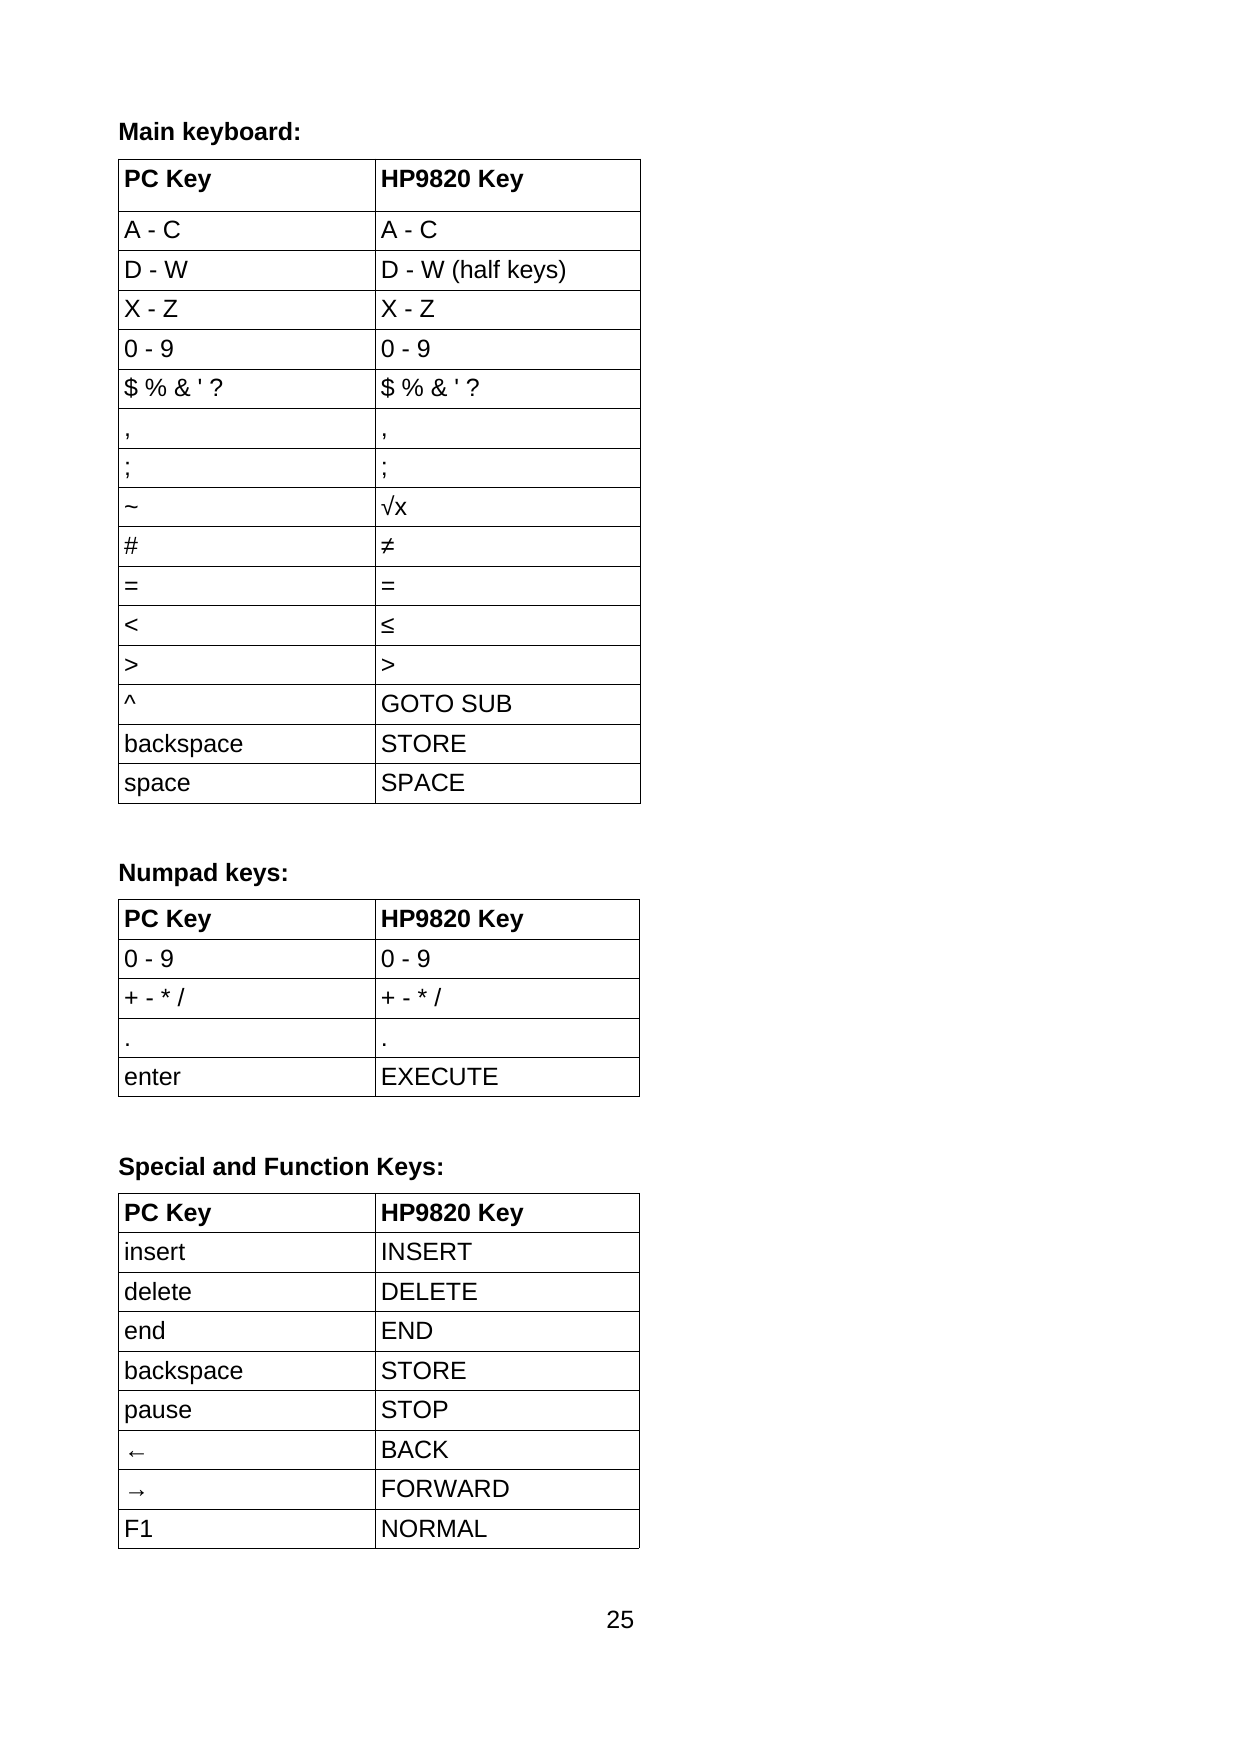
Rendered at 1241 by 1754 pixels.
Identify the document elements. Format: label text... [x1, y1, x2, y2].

table_cell insert [119, 1233, 375, 1272]
table_cell , [376, 409, 640, 447]
table_cell 0 - 9 [119, 330, 375, 368]
table_cell < [119, 606, 375, 645]
table_cell A - C [119, 212, 375, 250]
table_cell backspace [119, 1352, 375, 1390]
table_cell = [119, 567, 375, 605]
table_cell + - * / [119, 979, 375, 1017]
table_header PC Key [119, 160, 375, 211]
table_header HP9820 Key [376, 1194, 639, 1232]
table_cell . [119, 1019, 375, 1057]
table_cell ; [119, 449, 375, 487]
table_cell end [119, 1312, 375, 1351]
table_cell FORWARD [376, 1470, 639, 1509]
table_cell → [119, 1470, 375, 1509]
table_cell 0 - 9 [119, 940, 375, 978]
text Main keyboard: [118, 118, 1122, 146]
table_cell X - Z [376, 291, 640, 329]
table_cell # [119, 527, 375, 566]
table_cell ≠ [376, 527, 640, 566]
table_cell = [376, 567, 640, 605]
table_header PC Key [119, 1194, 375, 1232]
table_cell F1 [119, 1510, 375, 1548]
table_cell 0 - 9 [376, 940, 639, 978]
table_cell $ % & ' ? [376, 370, 640, 408]
table_cell GOTO SUB [376, 685, 640, 724]
table_cell ~ [119, 488, 375, 526]
table_cell ^ [119, 685, 375, 724]
table_cell 0 - 9 [376, 330, 640, 368]
table_cell NORMAL [376, 1510, 639, 1548]
table_cell . [376, 1019, 639, 1057]
table_cell STORE [376, 725, 640, 763]
table_header PC Key [119, 900, 375, 938]
table_header HP9820 Key [376, 900, 639, 938]
table_cell STORE [376, 1352, 639, 1390]
table_cell $ % & ' ? [119, 370, 375, 408]
table_cell space [119, 764, 375, 803]
table_cell > [119, 646, 375, 684]
text Numpad keys: [118, 859, 1122, 887]
table_cell ≤ [376, 606, 640, 645]
table_cell + - * / [376, 979, 639, 1017]
table_cell D - W (half keys) [376, 251, 640, 289]
table_cell D - W [119, 251, 375, 289]
table_cell A - C [376, 212, 640, 250]
table_cell backspace [119, 725, 375, 763]
table_header HP9820 Key [376, 160, 640, 211]
table_cell STOP [376, 1391, 639, 1430]
table_cell > [376, 646, 640, 684]
table_cell , [119, 409, 375, 447]
table_cell delete [119, 1273, 375, 1311]
table_cell END [376, 1312, 639, 1351]
table_cell √x [376, 488, 640, 526]
table_cell pause [119, 1391, 375, 1430]
table_cell DELETE [376, 1273, 639, 1311]
table_cell BACK [376, 1431, 639, 1469]
table_cell ; [376, 449, 640, 487]
table_cell SPACE [376, 764, 640, 803]
table_cell EXECUTE [376, 1058, 639, 1096]
table_cell X - Z [119, 291, 375, 329]
table_cell ← [119, 1431, 375, 1469]
table_cell INSERT [376, 1233, 639, 1272]
table_cell enter [119, 1058, 375, 1096]
text Special and Function Keys: [118, 1152, 1122, 1180]
